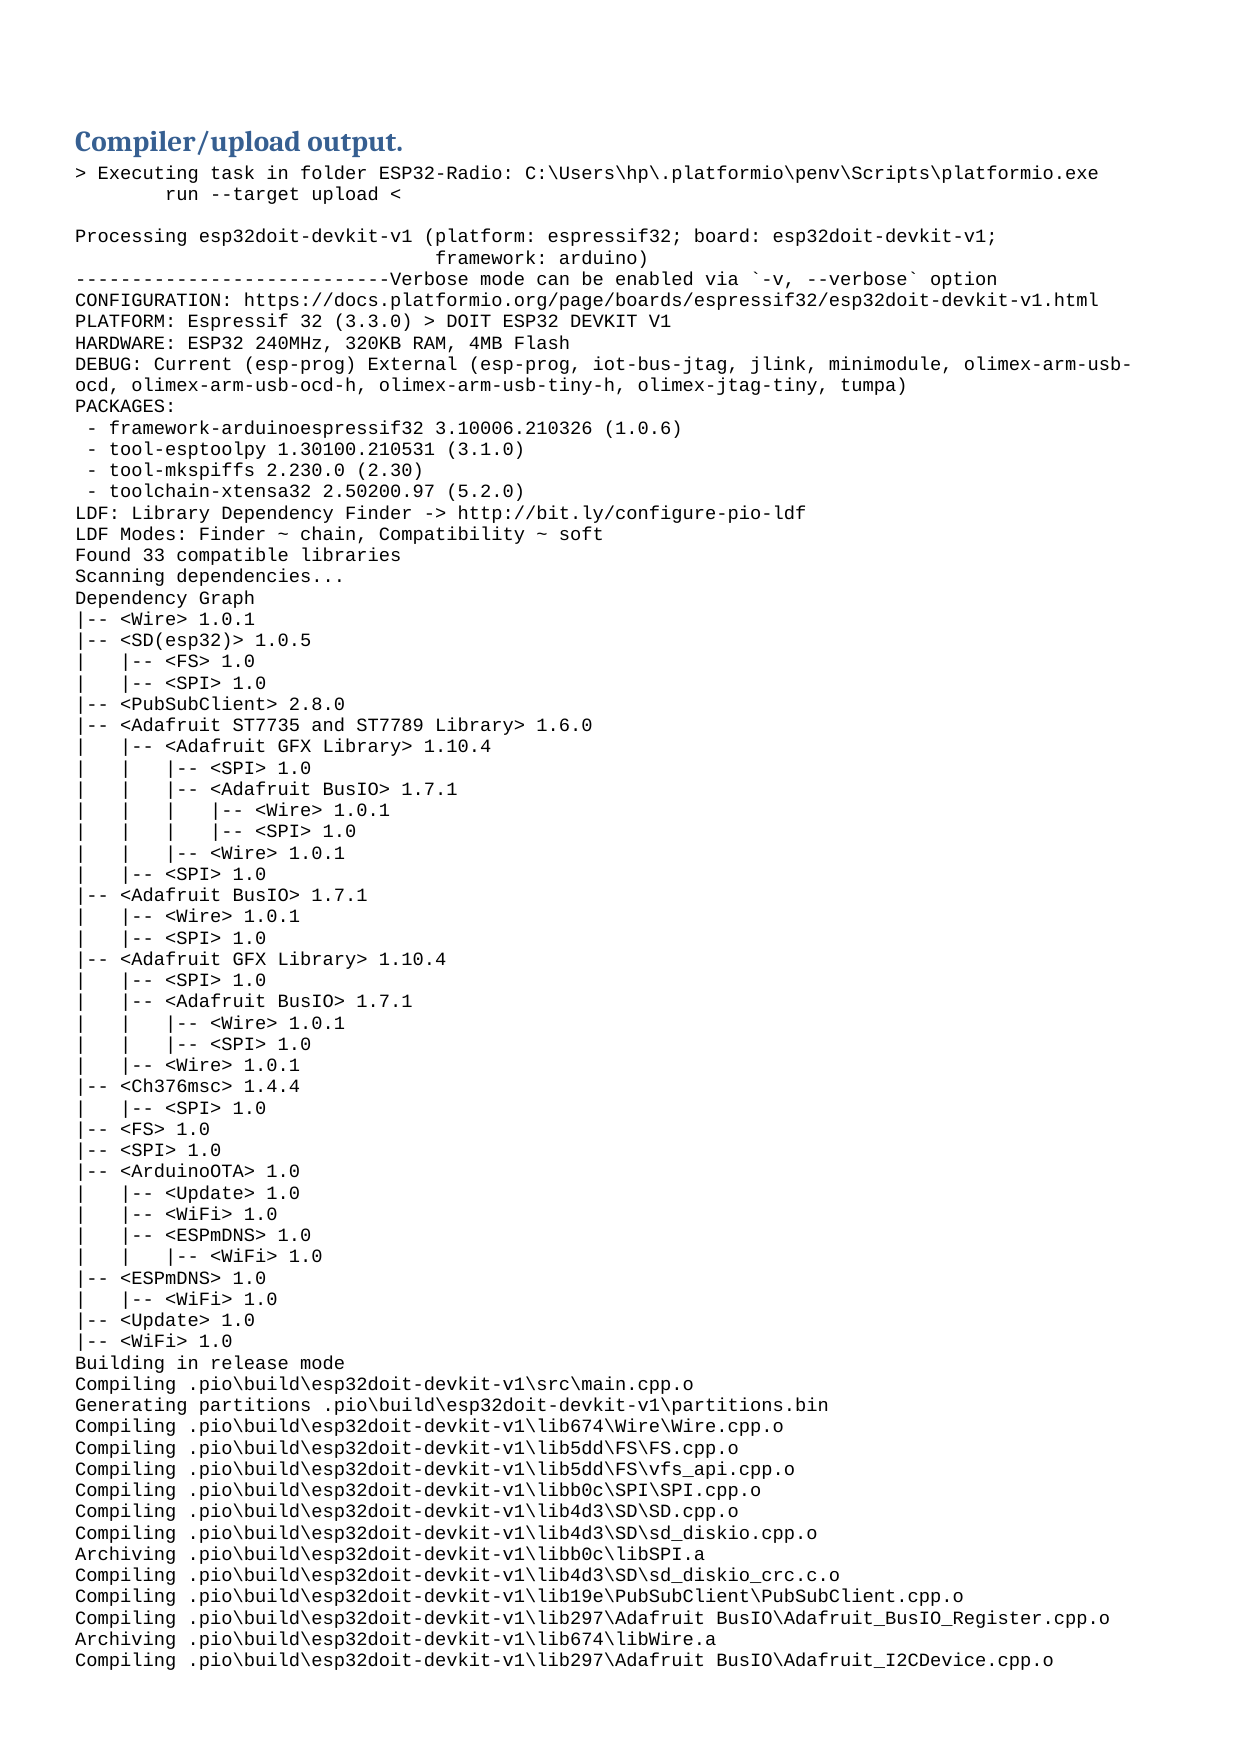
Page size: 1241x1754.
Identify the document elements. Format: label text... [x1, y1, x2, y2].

text Compiling .pio\build\esp32doit-devkit-v1\libb0c\SPI\SPI.cpp.o [75, 1481, 1165, 1502]
text | |-- <WiFi> 1.0 [75, 1205, 1165, 1226]
text |-- <SD(esp32)> 1.0.5 [75, 631, 1165, 652]
text | |-- <Adafruit BusIO> 1.7.1 [75, 992, 1165, 1013]
text |-- <SPI> 1.0 [75, 1141, 1165, 1162]
text |-- <ESPmDNS> 1.0 [75, 1268, 1165, 1290]
text | |-- <SPI> 1.0 [75, 1098, 1165, 1120]
text | | |-- <Wire> 1.0.1 [75, 1013, 1165, 1035]
text |-- <Wire> 1.0.1 [75, 610, 1165, 631]
text framework: arduino) [75, 248, 1165, 270]
text Compiling .pio\build\esp32doit-devkit-v1\lib5dd\FS\FS.cpp.o [75, 1438, 1165, 1460]
text Compiling .pio\build\esp32doit-devkit-v1\lib297\Adafruit BusIO\Adafruit_BusIO_Register.cpp.o [75, 1608, 1165, 1630]
text | | |-- <Wire> 1.0.1 [75, 843, 1165, 865]
text Scanning dependencies... [75, 567, 1165, 588]
text - tool-mkspiffs 2.230.0 (2.30) [75, 461, 1165, 482]
text |-- <PubSubClient> 2.8.0 [75, 695, 1165, 716]
text Dependency Graph [75, 588, 1165, 610]
subtitle Compiler/upload output. [75, 125, 1165, 158]
text - framework-arduinoespressif32 3.10006.210326 (1.0.6) [75, 418, 1165, 440]
text | | |-- <SPI> 1.0 [75, 758, 1165, 780]
text | | | |-- <SPI> 1.0 [75, 822, 1165, 843]
text - toolchain-xtensa32 2.50200.97 (5.2.0) [75, 482, 1165, 503]
text | |-- <WiFi> 1.0 [75, 1290, 1165, 1311]
text Generating partitions .pio\build\esp32doit-devkit-v1\partitions.bin [75, 1396, 1165, 1417]
text LDF: Library Dependency Finder -> http://bit.ly/configure-pio-ldf [75, 503, 1165, 525]
text |-- <FS> 1.0 [75, 1120, 1165, 1141]
text |-- <Update> 1.0 [75, 1311, 1165, 1332]
text Building in release mode [75, 1353, 1165, 1375]
text | | |-- <WiFi> 1.0 [75, 1247, 1165, 1268]
text Compiling .pio\build\esp32doit-devkit-v1\lib19e\PubSubClient\PubSubClient.cpp.o [75, 1587, 1165, 1608]
text - tool-esptoolpy 1.30100.210531 (3.1.0) [75, 440, 1165, 461]
text Compiling .pio\build\esp32doit-devkit-v1\lib297\Adafruit BusIO\Adafruit_I2CDevice.cpp.o [75, 1651, 1165, 1672]
text Compiling .pio\build\esp32doit-devkit-v1\lib5dd\FS\vfs_api.cpp.o [75, 1460, 1165, 1481]
text LDF Modes: Finder ~ chain, Compatibility ~ soft [75, 525, 1165, 546]
text ----------------------------Verbose mode can be enabled via `-v, --verbose` option [75, 270, 1165, 291]
text |-- <Adafruit ST7735 and ST7789 Library> 1.6.0 [75, 716, 1165, 737]
text |-- <Adafruit GFX Library> 1.10.4 [75, 950, 1165, 971]
text |-- <Ch376msc> 1.4.4 [75, 1077, 1165, 1098]
text PLATFORM: Espressif 32 (3.3.0) > DOIT ESP32 DEVKIT V1 [75, 312, 1165, 333]
text |-- <Adafruit BusIO> 1.7.1 [75, 886, 1165, 907]
text DEBUG: Current (esp-prog) External (esp-prog, iot-bus-jtag, jlink, minimodule, olimex-arm-usb-ocd, olimex-arm-usb-ocd-h, olimex-arm-usb-tiny-h, olimex-jtag-tiny, tumpa) [75, 355, 1165, 397]
text Compiling .pio\build\esp32doit-devkit-v1\lib674\Wire\Wire.cpp.o [75, 1417, 1165, 1438]
text | |-- <SPI> 1.0 [75, 673, 1165, 695]
text Processing esp32doit-devkit-v1 (platform: espressif32; board: esp32doit-devkit-v1; [75, 227, 1165, 248]
text Compiling .pio\build\esp32doit-devkit-v1\lib4d3\SD\sd_diskio_crc.c.o [75, 1566, 1165, 1587]
text PACKAGES: [75, 397, 1165, 418]
text | |-- <Wire> 1.0.1 [75, 1056, 1165, 1077]
text CONFIGURATION: https://docs.platformio.org/page/boards/espressif32/esp32doit-devkit-v1.html [75, 291, 1165, 312]
text | | |-- <SPI> 1.0 [75, 1035, 1165, 1056]
text |-- <WiFi> 1.0 [75, 1332, 1165, 1353]
text > Executing task in folder ESP32-Radio: C:\Users\hp\.platformio\penv\Scripts\platformio.exe [75, 163, 1165, 185]
text | | |-- <Adafruit BusIO> 1.7.1 [75, 780, 1165, 801]
text Found 33 compatible libraries [75, 546, 1165, 567]
text | |-- <SPI> 1.0 [75, 928, 1165, 950]
text run --target upload < [75, 185, 1165, 206]
text Compiling .pio\build\esp32doit-devkit-v1\lib4d3\SD\SD.cpp.o [75, 1502, 1165, 1523]
text |-- <ArduinoOTA> 1.0 [75, 1162, 1165, 1183]
text | |-- <FS> 1.0 [75, 652, 1165, 673]
text Compiling .pio\build\esp32doit-devkit-v1\src\main.cpp.o [75, 1375, 1165, 1396]
text | | | |-- <Wire> 1.0.1 [75, 801, 1165, 822]
text | |-- <Update> 1.0 [75, 1183, 1165, 1205]
text Compiling .pio\build\esp32doit-devkit-v1\lib4d3\SD\sd_diskio.cpp.o [75, 1523, 1165, 1545]
text Archiving .pio\build\esp32doit-devkit-v1\libb0c\libSPI.a [75, 1545, 1165, 1566]
text HARDWARE: ESP32 240MHz, 320KB RAM, 4MB Flash [75, 333, 1165, 355]
text Archiving .pio\build\esp32doit-devkit-v1\lib674\libWire.a [75, 1630, 1165, 1651]
text | |-- <Adafruit GFX Library> 1.10.4 [75, 737, 1165, 758]
text | |-- <SPI> 1.0 [75, 865, 1165, 886]
text | |-- <Wire> 1.0.1 [75, 907, 1165, 928]
text | |-- <ESPmDNS> 1.0 [75, 1226, 1165, 1247]
text | |-- <SPI> 1.0 [75, 971, 1165, 992]
